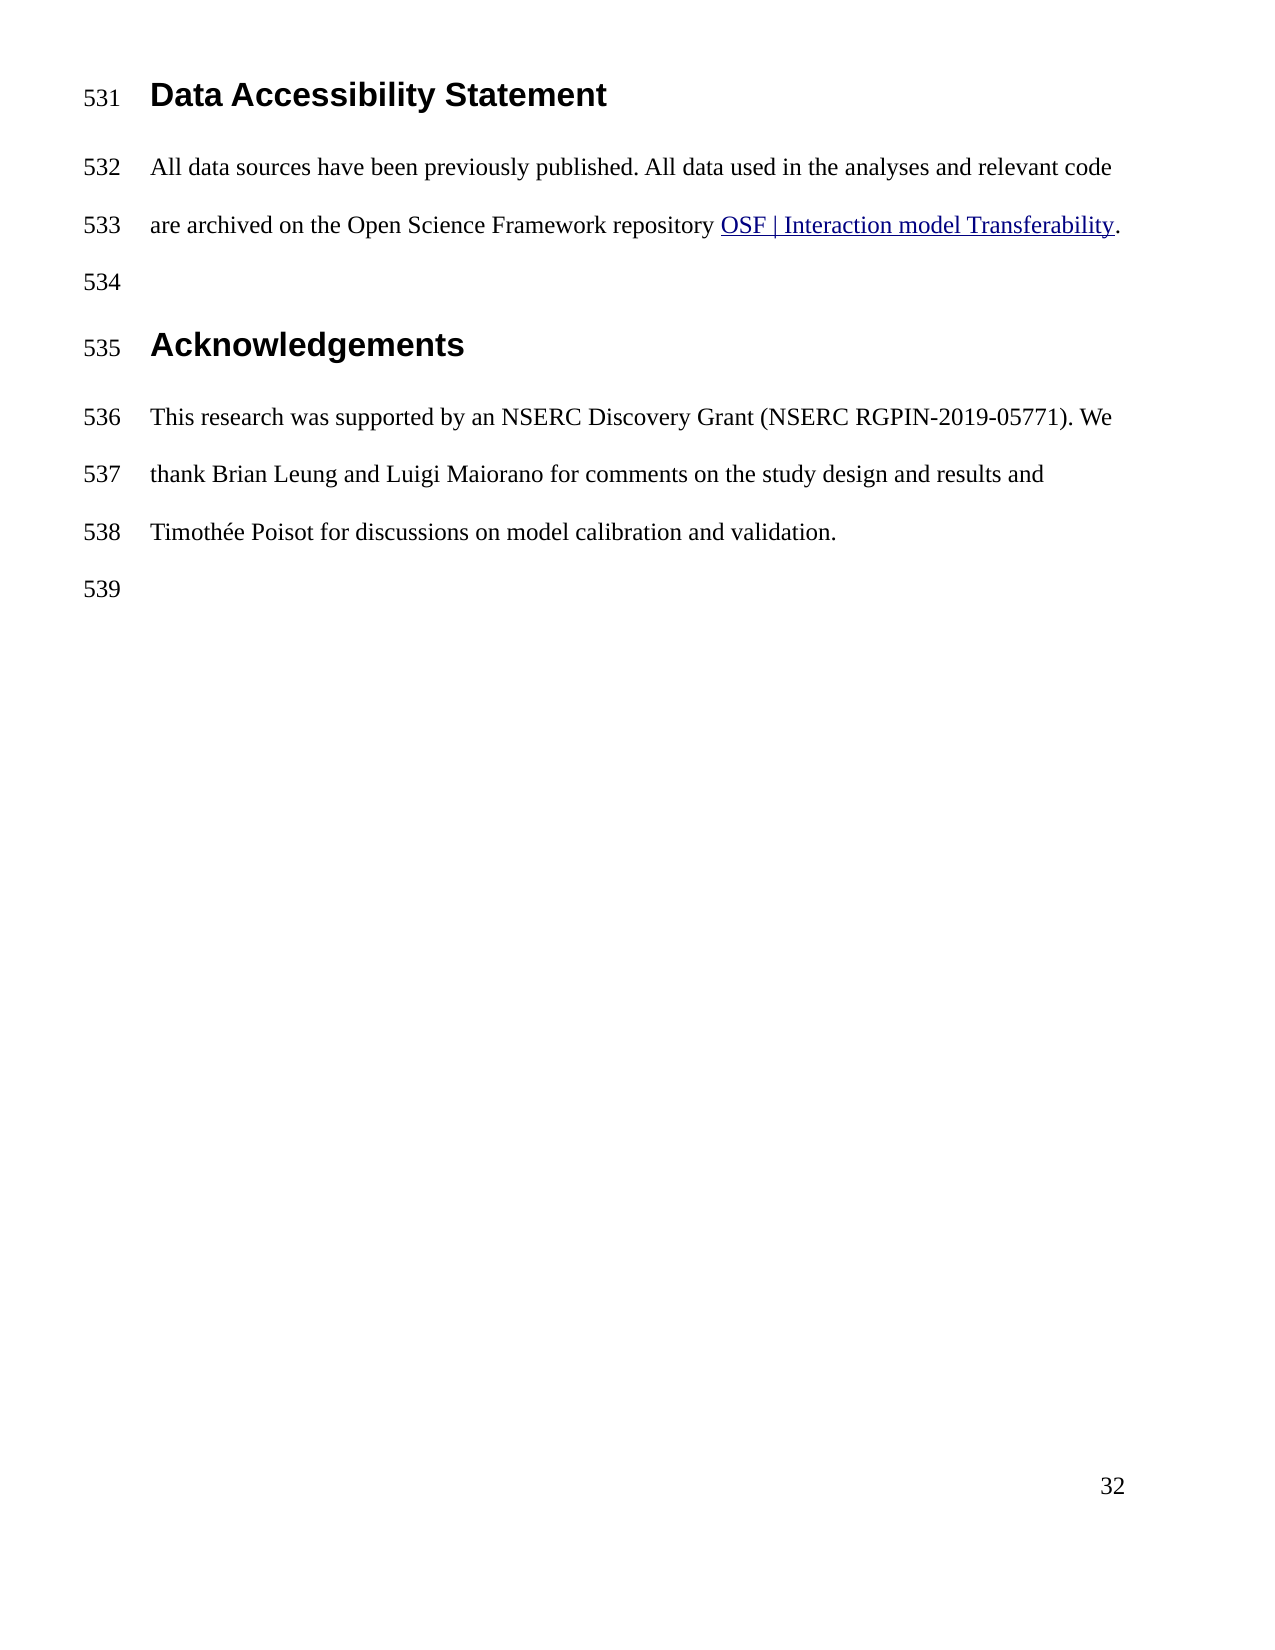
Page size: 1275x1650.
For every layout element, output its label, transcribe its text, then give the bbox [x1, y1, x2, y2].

text All data sources have been previously published. All data used in the analyses and relevant code are archived on the Open Science Framework repository OSF | Interaction model Transferability. [150, 152, 1125, 238]
subtitle Acknowledgements [150, 325, 1125, 363]
subtitle Data Accessibility Statement [150, 75, 1125, 114]
text This research was supported by an NSERC Discovery Grant (NSERC RGPIN-2019-05771). We thank Brian Leung and Luigi Maiorano for comments on the study design and results and Timothée Poisot for discussions on model calibration and validation. [150, 402, 1125, 546]
